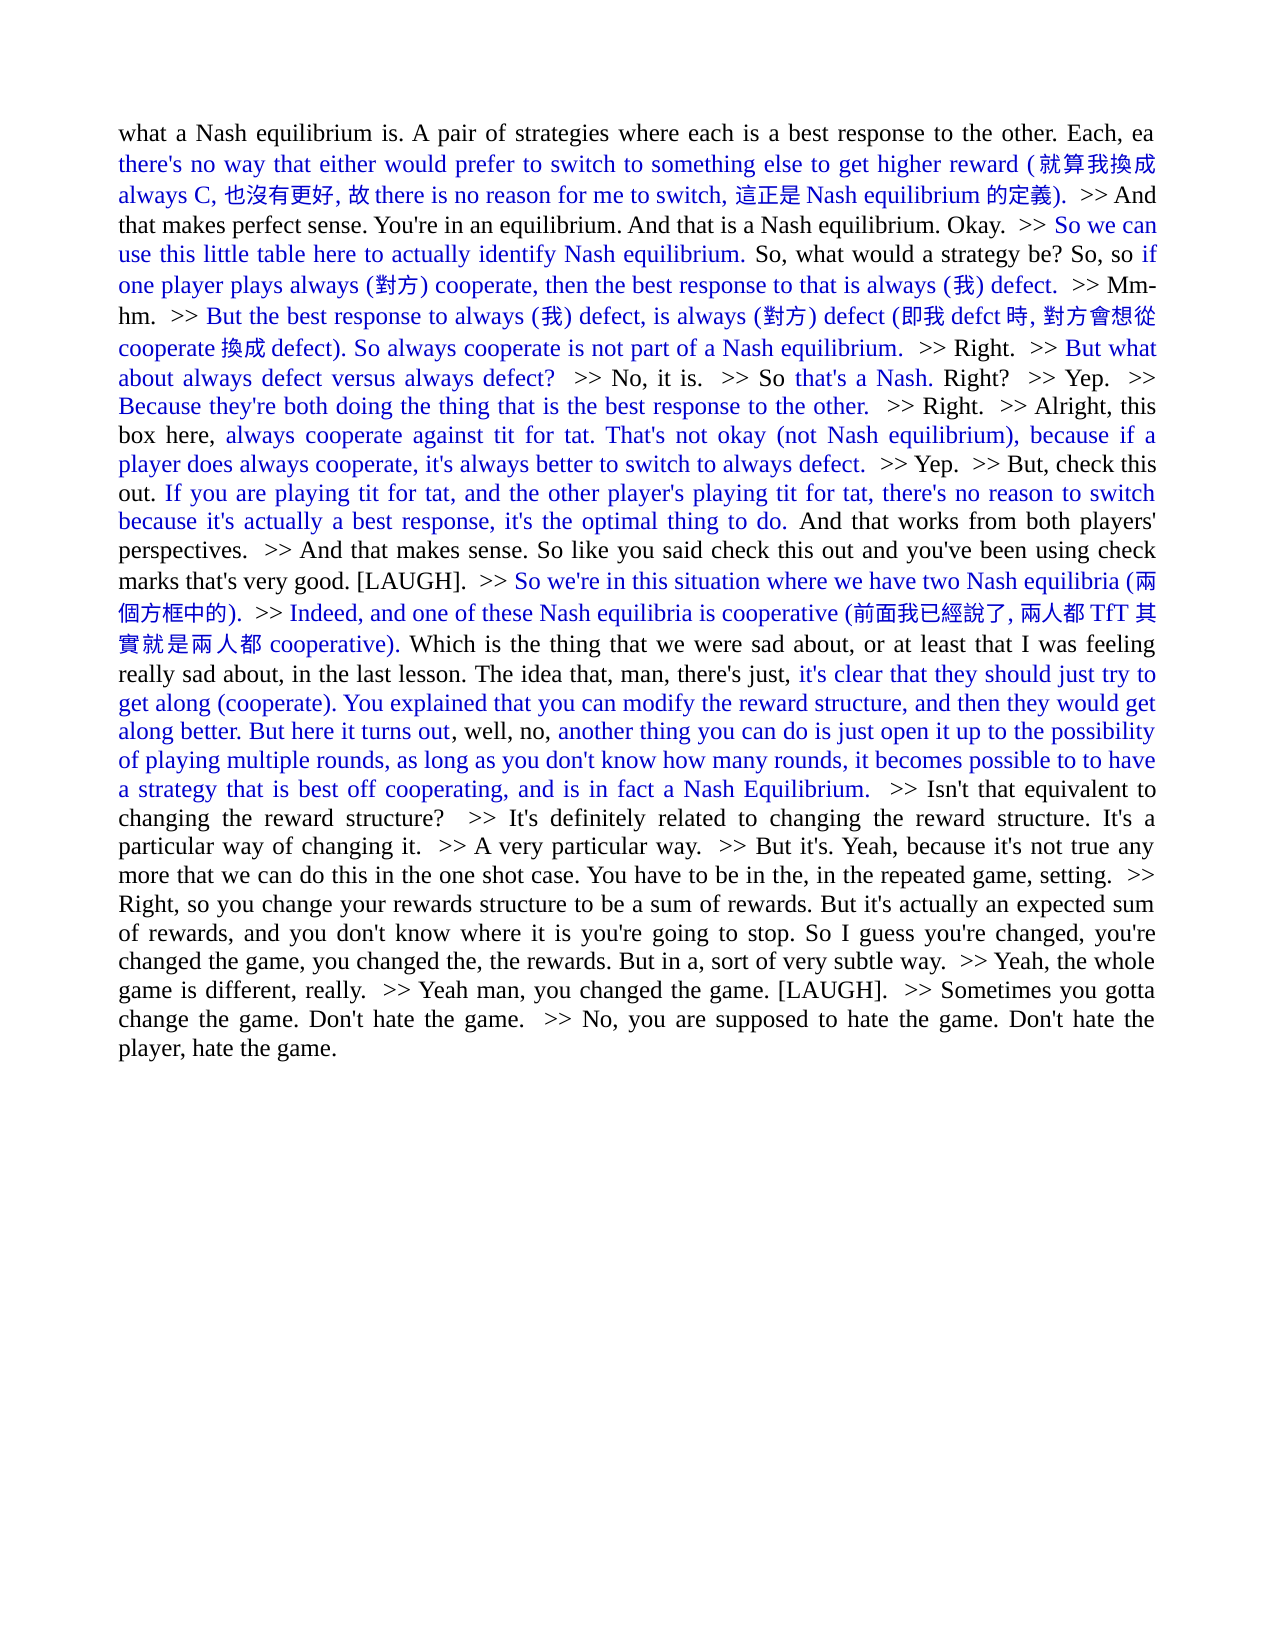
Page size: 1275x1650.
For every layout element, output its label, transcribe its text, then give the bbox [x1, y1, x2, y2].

text what a Nash equilibrium is. A pair of strategies where each is a best response to the other. Each, ea there's no way that either would prefer to switch to something else to get higher reward (就算我換成always C, 也沒有更好, 故there is no reason for me to switch, 這正是Nash equilibrium的定義). >> And that makes perfect sense. You're in an equilibrium. And that is a Nash equilibrium. Okay. >> So we can use this little table here to actually identify Nash equilibrium. So, what would a strategy be? So, so if one player plays always (對方) cooperate, then the best response to that is always (我) defect. >> Mm-hm. >> But the best response to always (我) defect, is always (對方) defect (即我defct時, 對方會想從cooperate換成defect). So always cooperate is not part of a Nash equilibrium. >> Right. >> But what about always defect versus always defect? >> No, it is. >> So that's a Nash. Right? >> Yep. >> Because they're both doing the thing that is the best response to the other. >> Right. >> Alright, this box here, always cooperate against tit for tat. That's not okay (not Nash equilibrium), because if a player does always cooperate, it's always better to switch to always defect. >> Yep. >> But, check this out. If you are playing tit for tat, and the other player's playing tit for tat, there's no reason to switch because it's actually a best response, it's the optimal thing to do. And that works from both players' perspectives. >> And that makes sense. So like you said check this out and you've been using check marks that's very good. [LAUGH]. >> So we're in this situation where we have two Nash equilibria (兩個方框中的). >> Indeed, and one of these Nash equilibria is cooperative (前面我已經說了, 兩人都TfT 其實就是兩人都cooperative). Which is the thing that we were sad about, or at least that I was feeling really sad about, in the last lesson. The idea that, man, there's just, it's clear that they should just try to get along (cooperate). You explained that you can modify the reward structure, and then they would get along better. But here it turns out, well, no, another thing you can do is just open it up to the possibility of playing multiple rounds, as long as you don't know how many rounds, it becomes possible to to have a strategy that is best off cooperating, and is in fact a Nash Equilibrium. >> Isn't that equivalent to changing the reward structure? >> It's definitely related to changing the reward structure. It's a particular way of changing it. >> A very particular way. >> But it's. Yeah, because it's not true any more that we can do this in the one shot case. You have to be in the, in the repeated game, setting. >> Right, so you change your rewards structure to be a sum of rewards. But it's actually an expected sum of rewards, and you don't know where it is you're going to stop. So I guess you're changed, you're changed the game, you changed the, the rewards. But in a, sort of very subtle way. >> Yeah, the whole game is different, really. >> Yeah man, you changed the game. [LAUGH]. >> Sometimes you gotta change the game. Don't hate the game. >> No, you are supposed to hate the game. Don't hate the player, hate the game. [118, 118, 1157, 1061]
